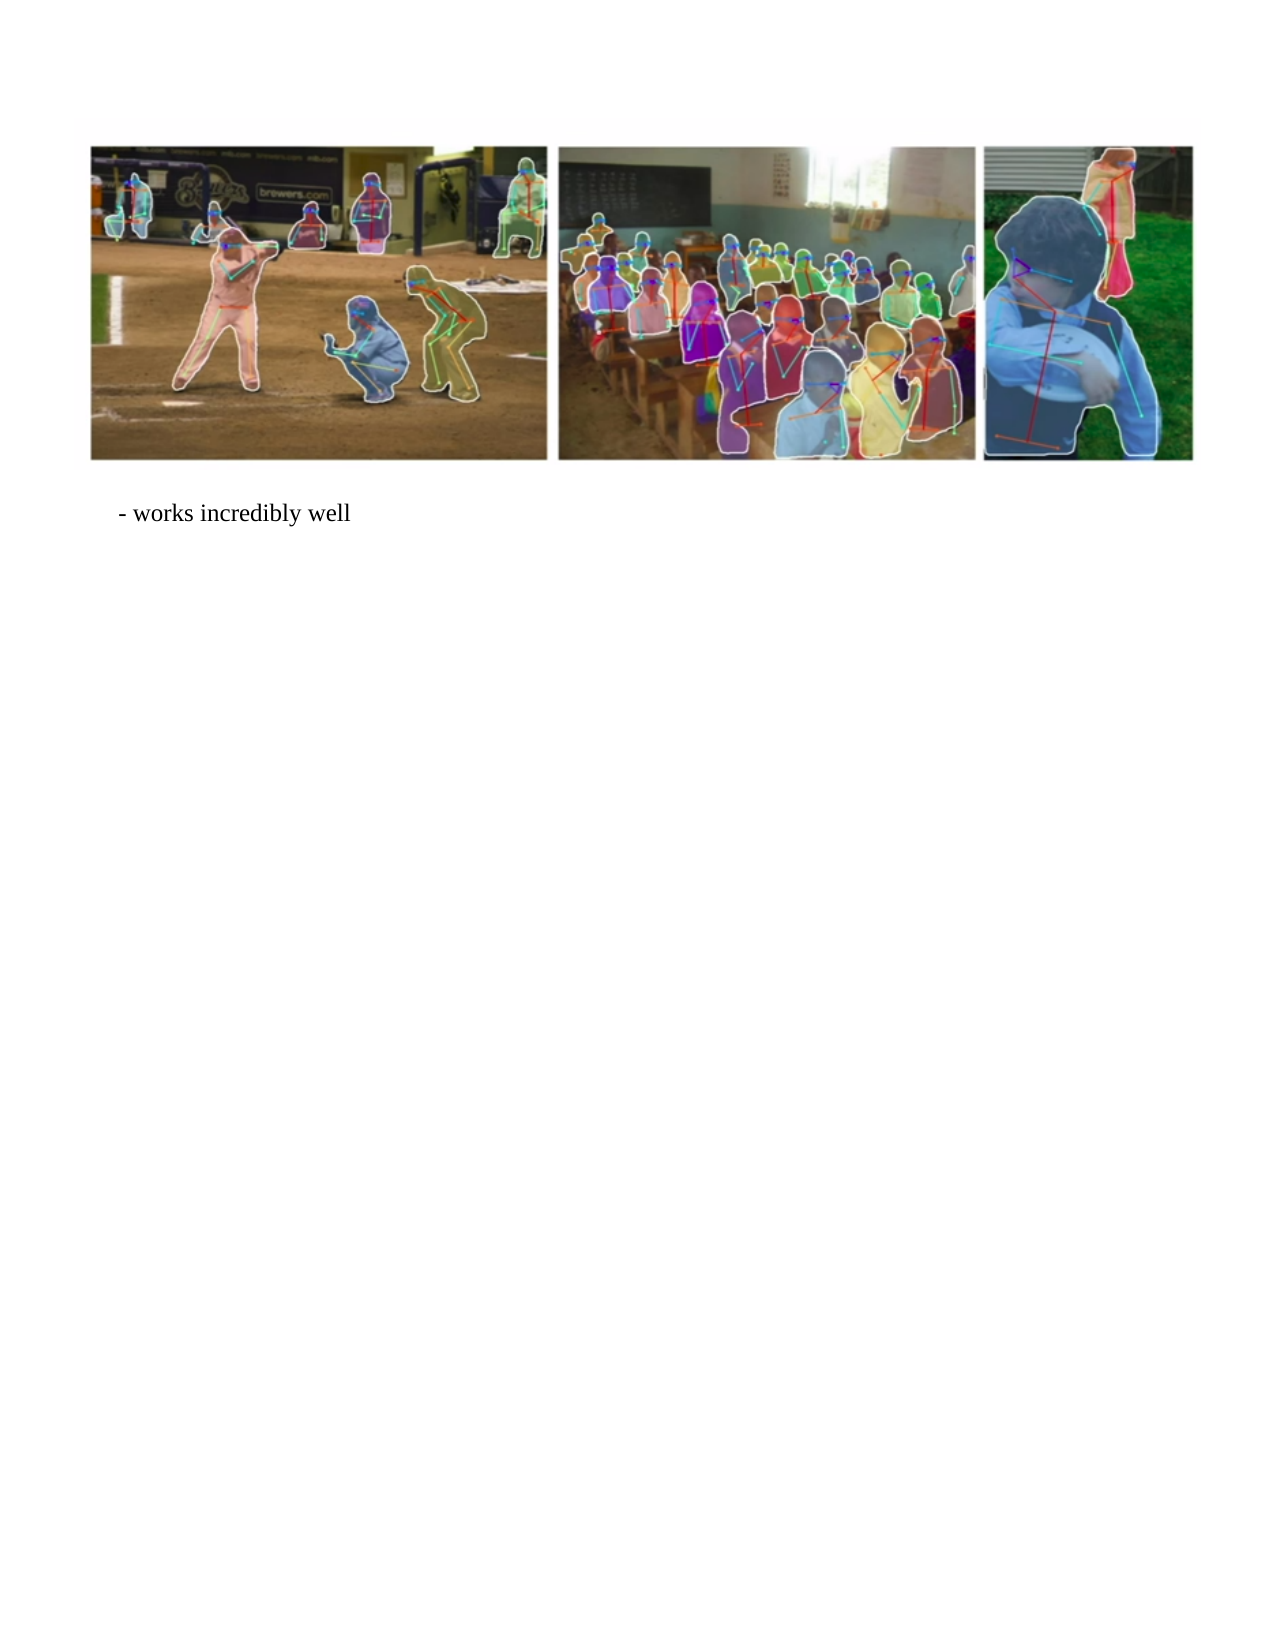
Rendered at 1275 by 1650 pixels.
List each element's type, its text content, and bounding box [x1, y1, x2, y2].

text - works incredibly well [118, 498, 1157, 527]
picture [74, 118, 1201, 470]
